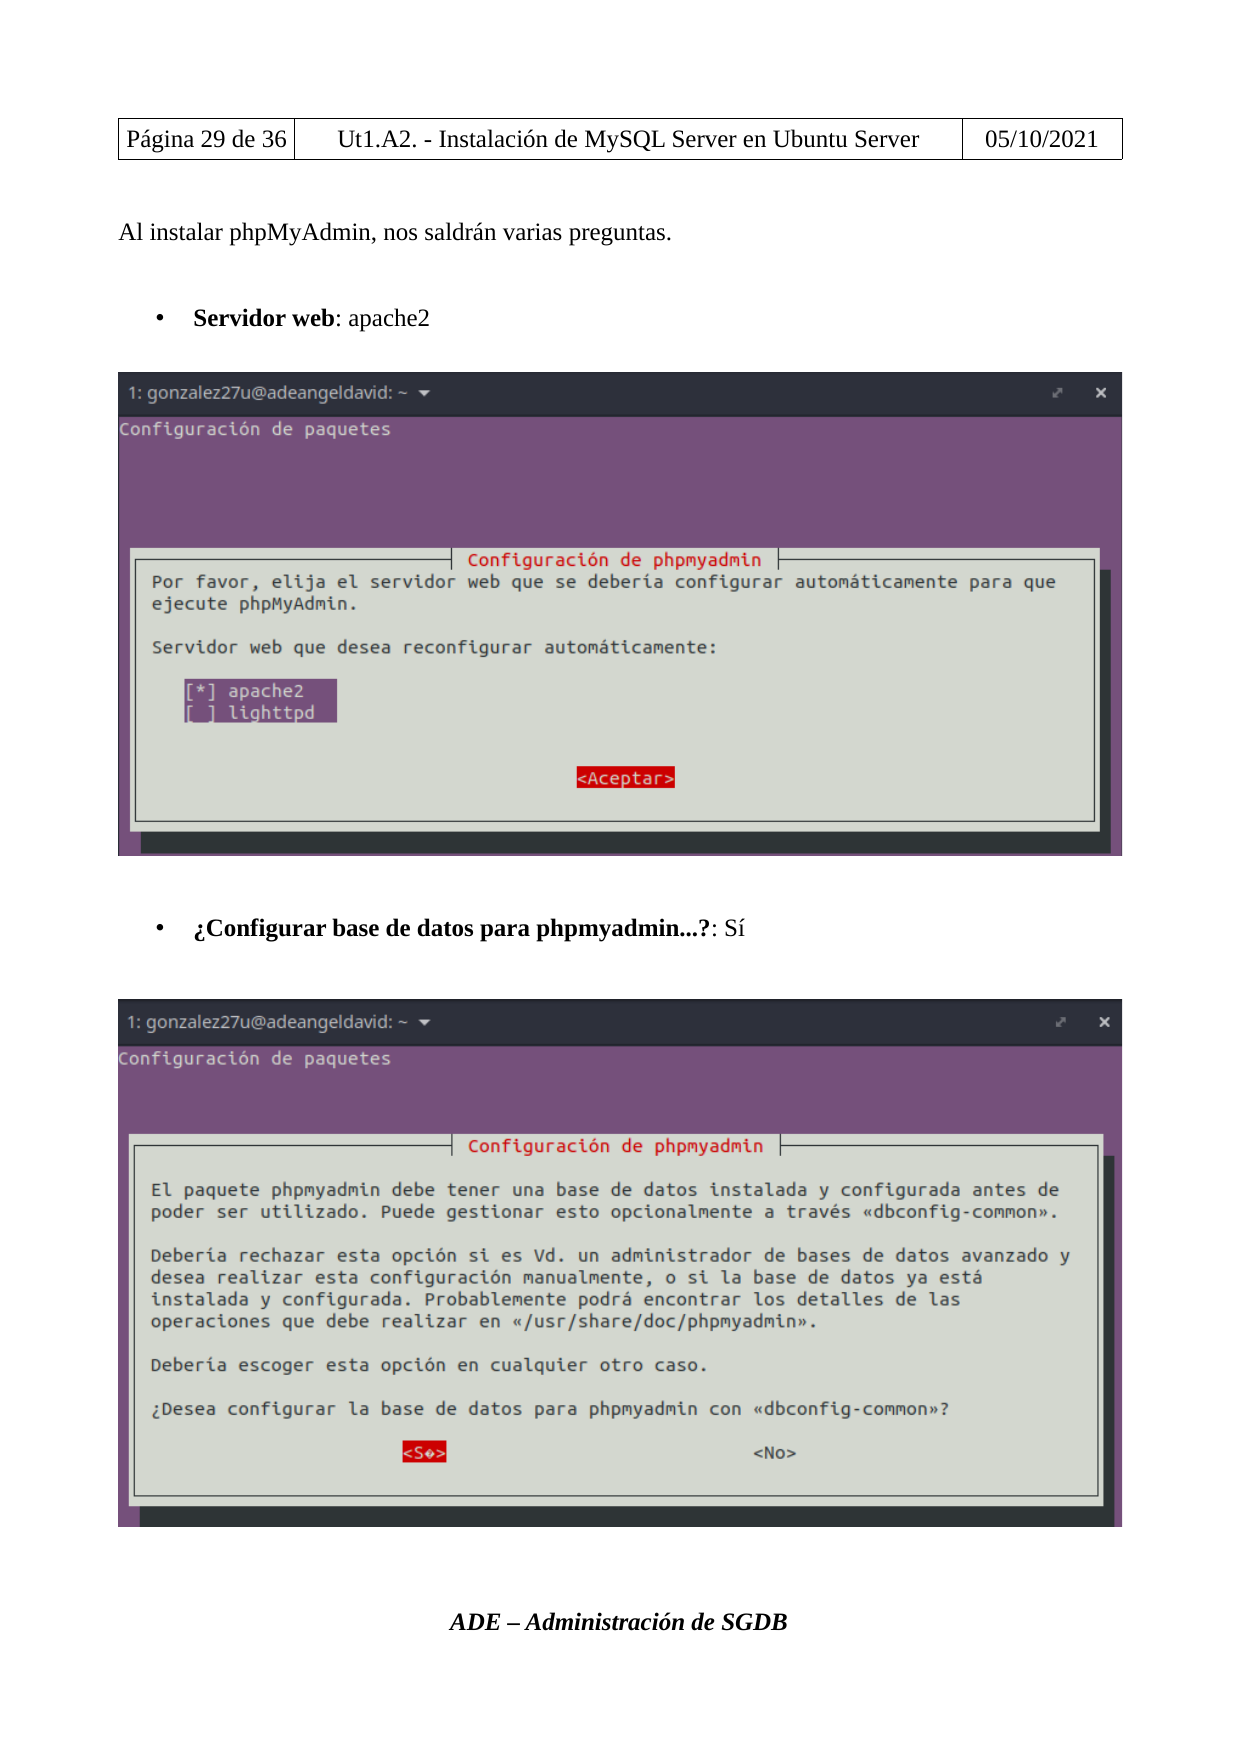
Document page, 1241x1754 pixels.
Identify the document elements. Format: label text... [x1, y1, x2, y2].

list ¿Configurar base de datos para phpmyadmin...?: Sí [156, 913, 1122, 942]
text Al instalar phpMyAdmin, nos saldrán varias preguntas. [118, 217, 1122, 246]
picture [118, 372, 1123, 856]
list Servidor web: apache2 [156, 303, 1122, 332]
picture [118, 999, 1123, 1527]
